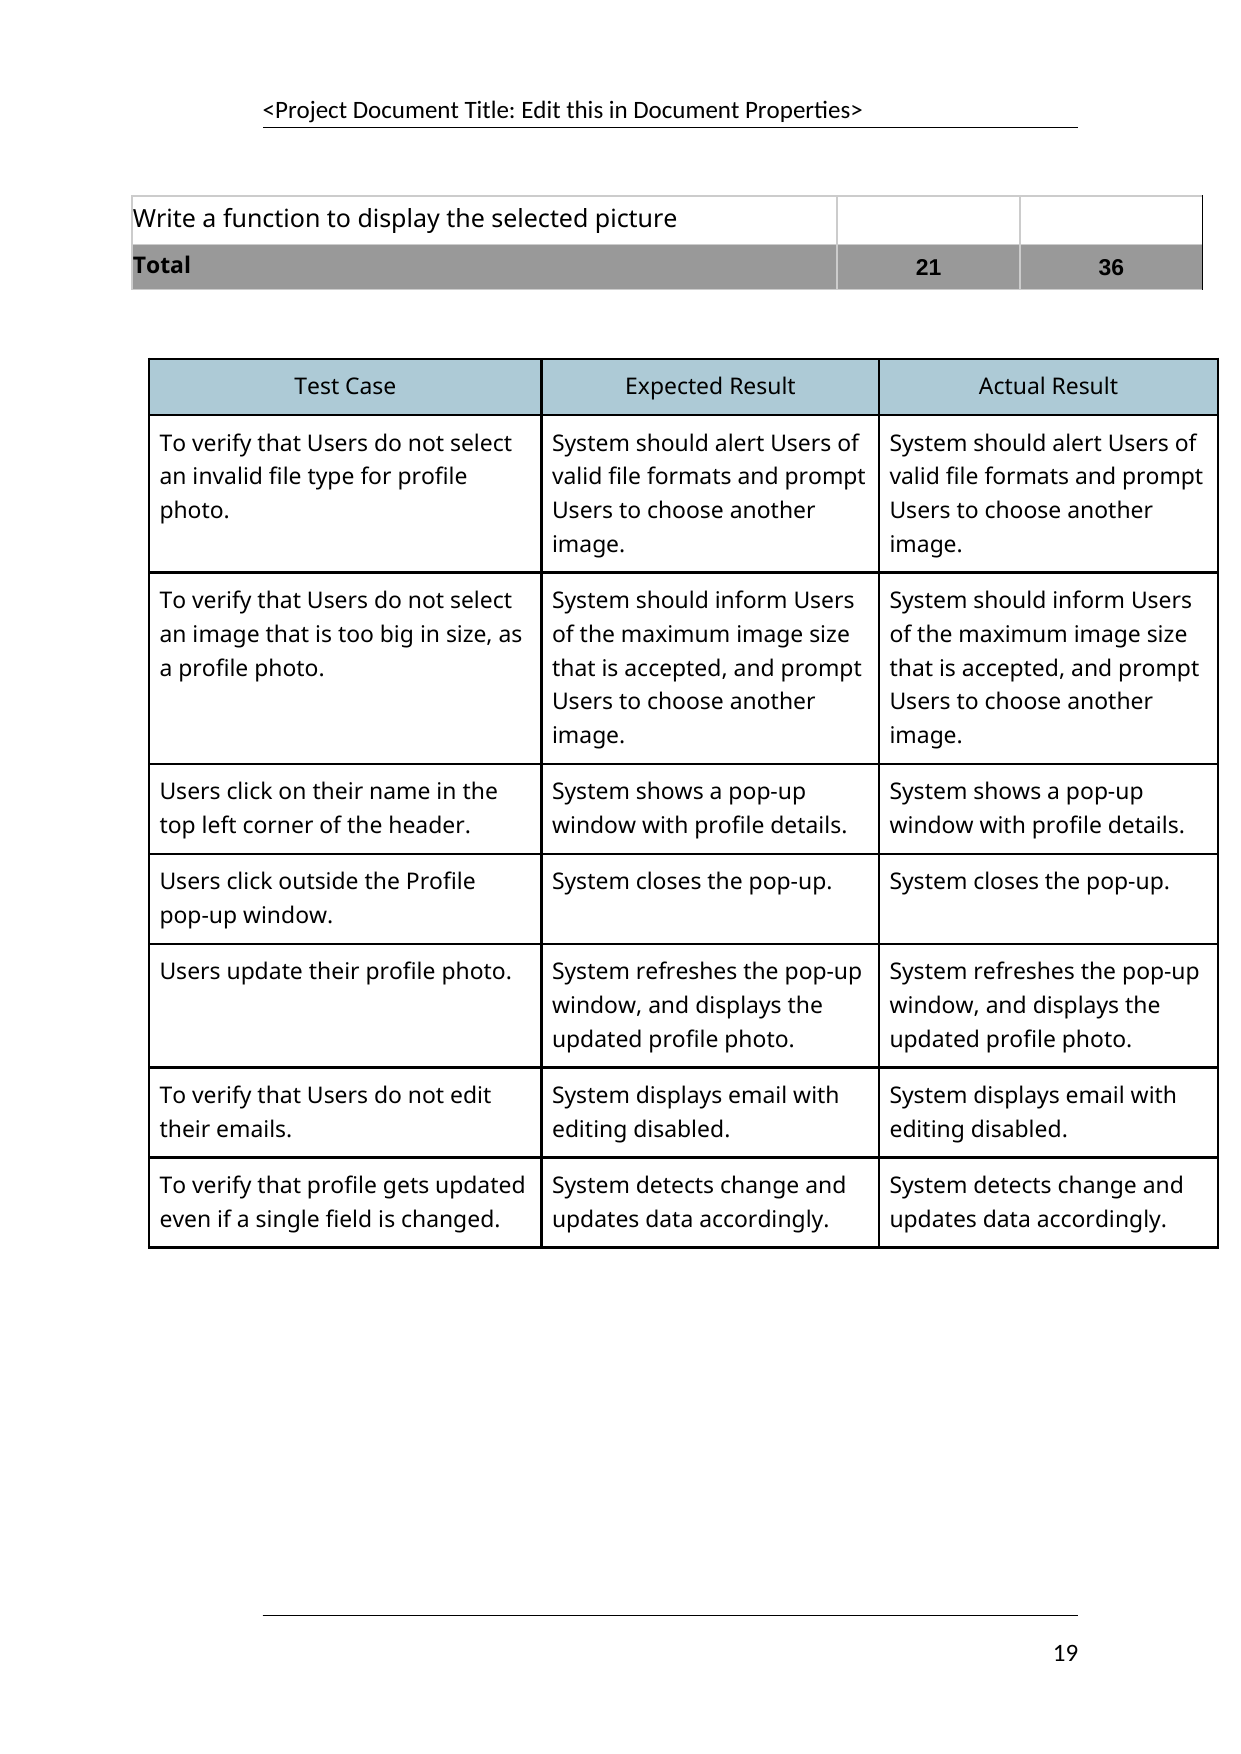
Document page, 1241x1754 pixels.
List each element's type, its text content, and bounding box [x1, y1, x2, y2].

table_cell System closes the pop-up. [880, 855, 1217, 943]
table_cell System detects change and updates data accordingly. [880, 1159, 1217, 1246]
table_cell System should inform Users of the maximum image size that is accepted, and prompt Users to choose another image. [880, 574, 1217, 763]
table_cell System detects change and updates data accordingly. [543, 1159, 878, 1246]
table_cell [838, 197, 1019, 244]
table_cell Total [133, 245, 836, 289]
table_cell 21 [838, 245, 1019, 289]
table_cell Users click on their name in the top left corner of the header. [150, 765, 540, 853]
table_cell To verify that Users do not select an image that is too big in size, as a profile photo. [150, 574, 540, 763]
table_cell Users click outside the Profile pop-up window. [150, 855, 540, 943]
table_cell System should alert Users of valid file formats and prompt Users to choose another image. [880, 416, 1217, 571]
table_header Test Case [150, 360, 540, 414]
table_cell System refreshes the pop-up window, and displays the updated profile photo. [543, 945, 878, 1066]
table_cell System should inform Users of the maximum image size that is accepted, and prompt Users to choose another image. [543, 574, 878, 763]
table_cell System shows a pop-up window with profile details. [543, 765, 878, 853]
table_cell System shows a pop-up window with profile details. [880, 765, 1217, 853]
table_cell System refreshes the pop-up window, and displays the updated profile photo. [880, 945, 1217, 1066]
table_header Expected Result [543, 360, 878, 414]
table_cell System should alert Users of valid file formats and prompt Users to choose another image. [543, 416, 878, 571]
table_cell To verify that profile gets updated even if a single field is changed. [150, 1159, 540, 1246]
table_cell 36 [1021, 245, 1202, 289]
table_cell System displays email with editing disabled. [880, 1069, 1217, 1156]
table_cell System closes the pop-up. [543, 855, 878, 943]
table_cell System displays email with editing disabled. [543, 1069, 878, 1156]
table_cell Write a function to display the selected picture [133, 197, 836, 244]
table_cell To verify that Users do not edit their emails. [150, 1069, 540, 1156]
table_cell [1021, 197, 1202, 244]
table_cell Users update their profile photo. [150, 945, 540, 1066]
table_cell To verify that Users do not select an invalid file type for profile photo. [150, 416, 540, 571]
table_header Actual Result [880, 360, 1217, 414]
